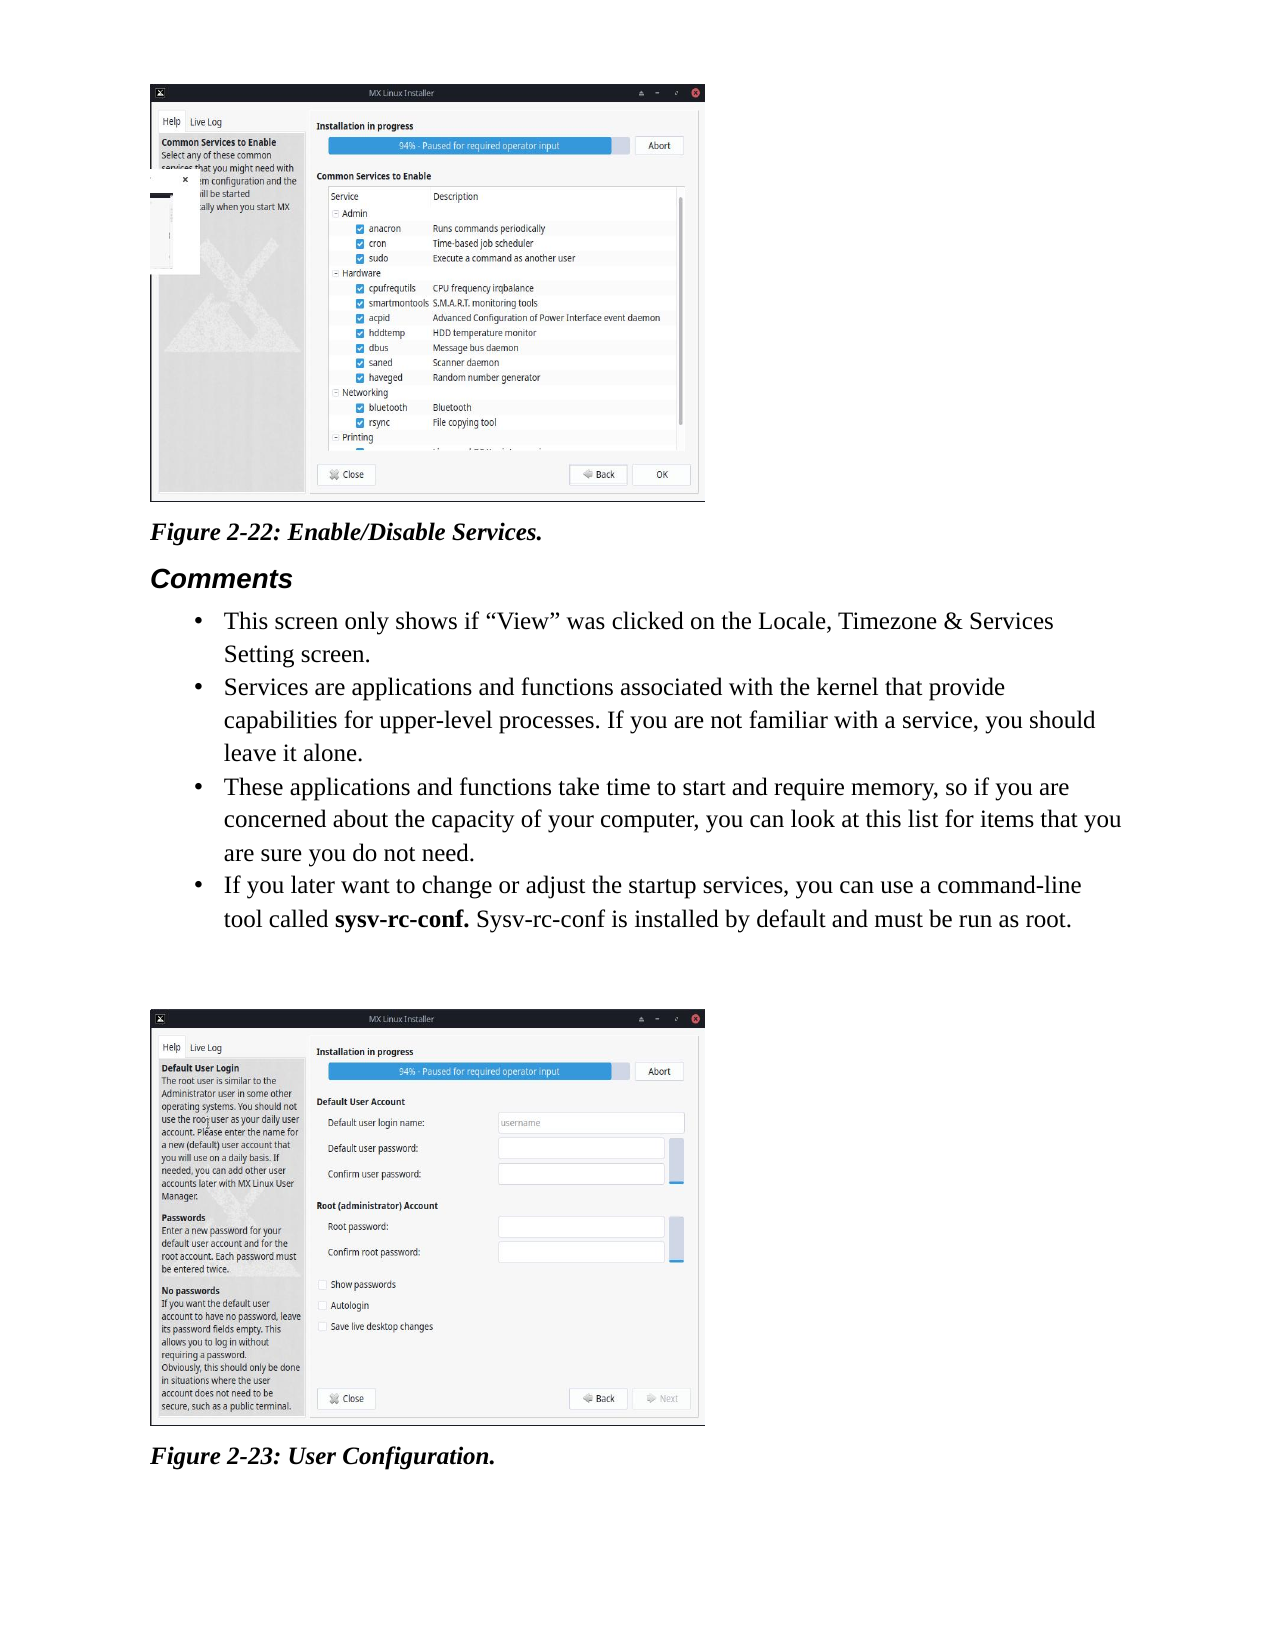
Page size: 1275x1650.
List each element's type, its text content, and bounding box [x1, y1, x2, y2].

list This screen only shows if “View” was clicked on the Locale, Timezone & Services Setting screen. [194, 606, 1125, 668]
picture [150, 84, 705, 502]
list If you later want to change or adjust the startup services, you can use a command-line tool called sysv-rc-conf. Sysv-rc-conf is installed by default and must be run as root. [194, 871, 1125, 932]
text Figure 2-22: Enable/Disable Services. [150, 59, 1125, 545]
text Figure 2-23: User Configuration. [150, 984, 1125, 1469]
picture [150, 1009, 705, 1426]
subtitle Comments [150, 562, 1125, 594]
list Services are applications and functions associated with the kernel that provide capabilities for upper-level processes. If you are not familiar with a service, you should leave it alone. [194, 672, 1125, 767]
list These applications and functions take time to start and require memory, so if you are concerned about the capacity of your computer, you can look at this list for items that you are sure you do not need. [194, 772, 1125, 866]
